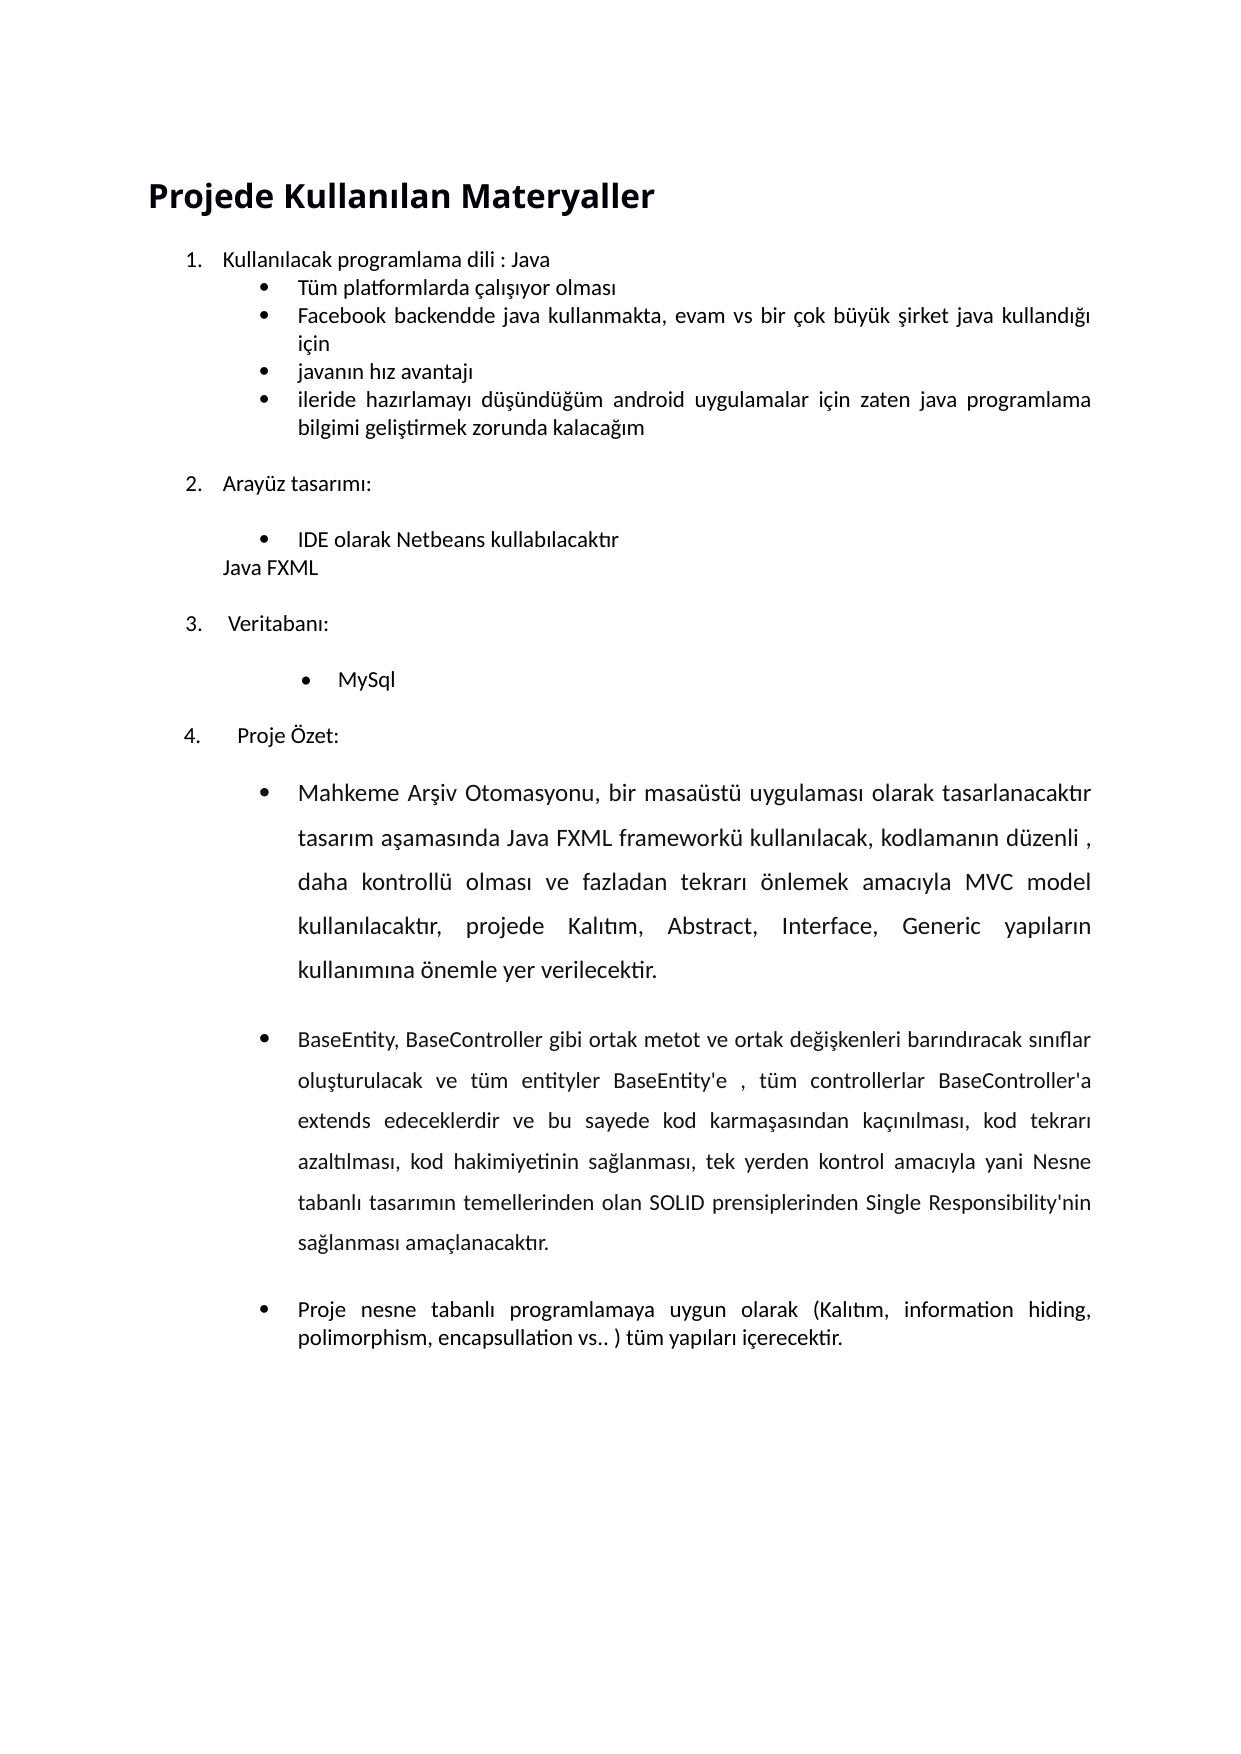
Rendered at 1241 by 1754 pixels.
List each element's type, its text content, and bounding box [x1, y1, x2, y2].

list Veritabanı: [185, 609, 1093, 637]
list Tüm platformlarda çalışıyor olması [260, 273, 1093, 301]
list Arayüz tasarımı: [185, 469, 1093, 497]
subtitle Projede Kullanılan Materyaller [148, 173, 1093, 218]
list MySql [300, 666, 1093, 693]
list 4. Proje Özet: [148, 722, 1093, 749]
list Mahkeme Arşiv Otomasyonu, bir masaüstü uygulaması olarak tasarlanacaktır tasarım aşamasında Java FXML frameworkü kullanılacak, kodlamanın düzenli , daha kontrollü olması ve fazladan tekrarı önlemek amacıyla MVC model kullanılacaktır, projede Kalıtım, Abstract, Interface, Generic yapıların kullanımına önemle yer verilecektir. [260, 778, 1093, 985]
list IDE olarak Netbeans kullabılacaktır [260, 525, 1093, 553]
list javanın hız avantajı [260, 357, 1093, 385]
list Kullanılacak programlama dili : Java [185, 245, 1093, 273]
list Facebook backendde java kullanmakta, evam vs bir çok büyük şirket java kullandığı için [260, 301, 1093, 357]
list Java FXML [223, 553, 1093, 581]
list Proje nesne tabanlı programlamaya uygun olarak (Kalıtım, information hiding, polimorphism, encapsullation vs.. ) tüm yapıları içerecektir. [260, 1296, 1093, 1352]
list BaseEntity, BaseController gibi ortak metot ve ortak değişkenleri barındıracak sınıflar oluşturulacak ve tüm entityler BaseEntity'e , tüm controllerlar BaseController'a extends edeceklerdir ve bu sayede kod karmaşasından kaçınılması, kod tekrarı azaltılması, kod hakimiyetinin sağlanması, tek yerden kontrol amacıyla yani Nesne tabanlı tasarımın temellerinden olan SOLID prensiplerinden Single Responsibility'nin sağlanması amaçlanacaktır. [260, 1025, 1093, 1256]
list ileride hazırlamayı düşündüğüm android uygulamalar için zaten java programlama bilgimi geliştirmek zorunda kalacağım [260, 385, 1093, 441]
